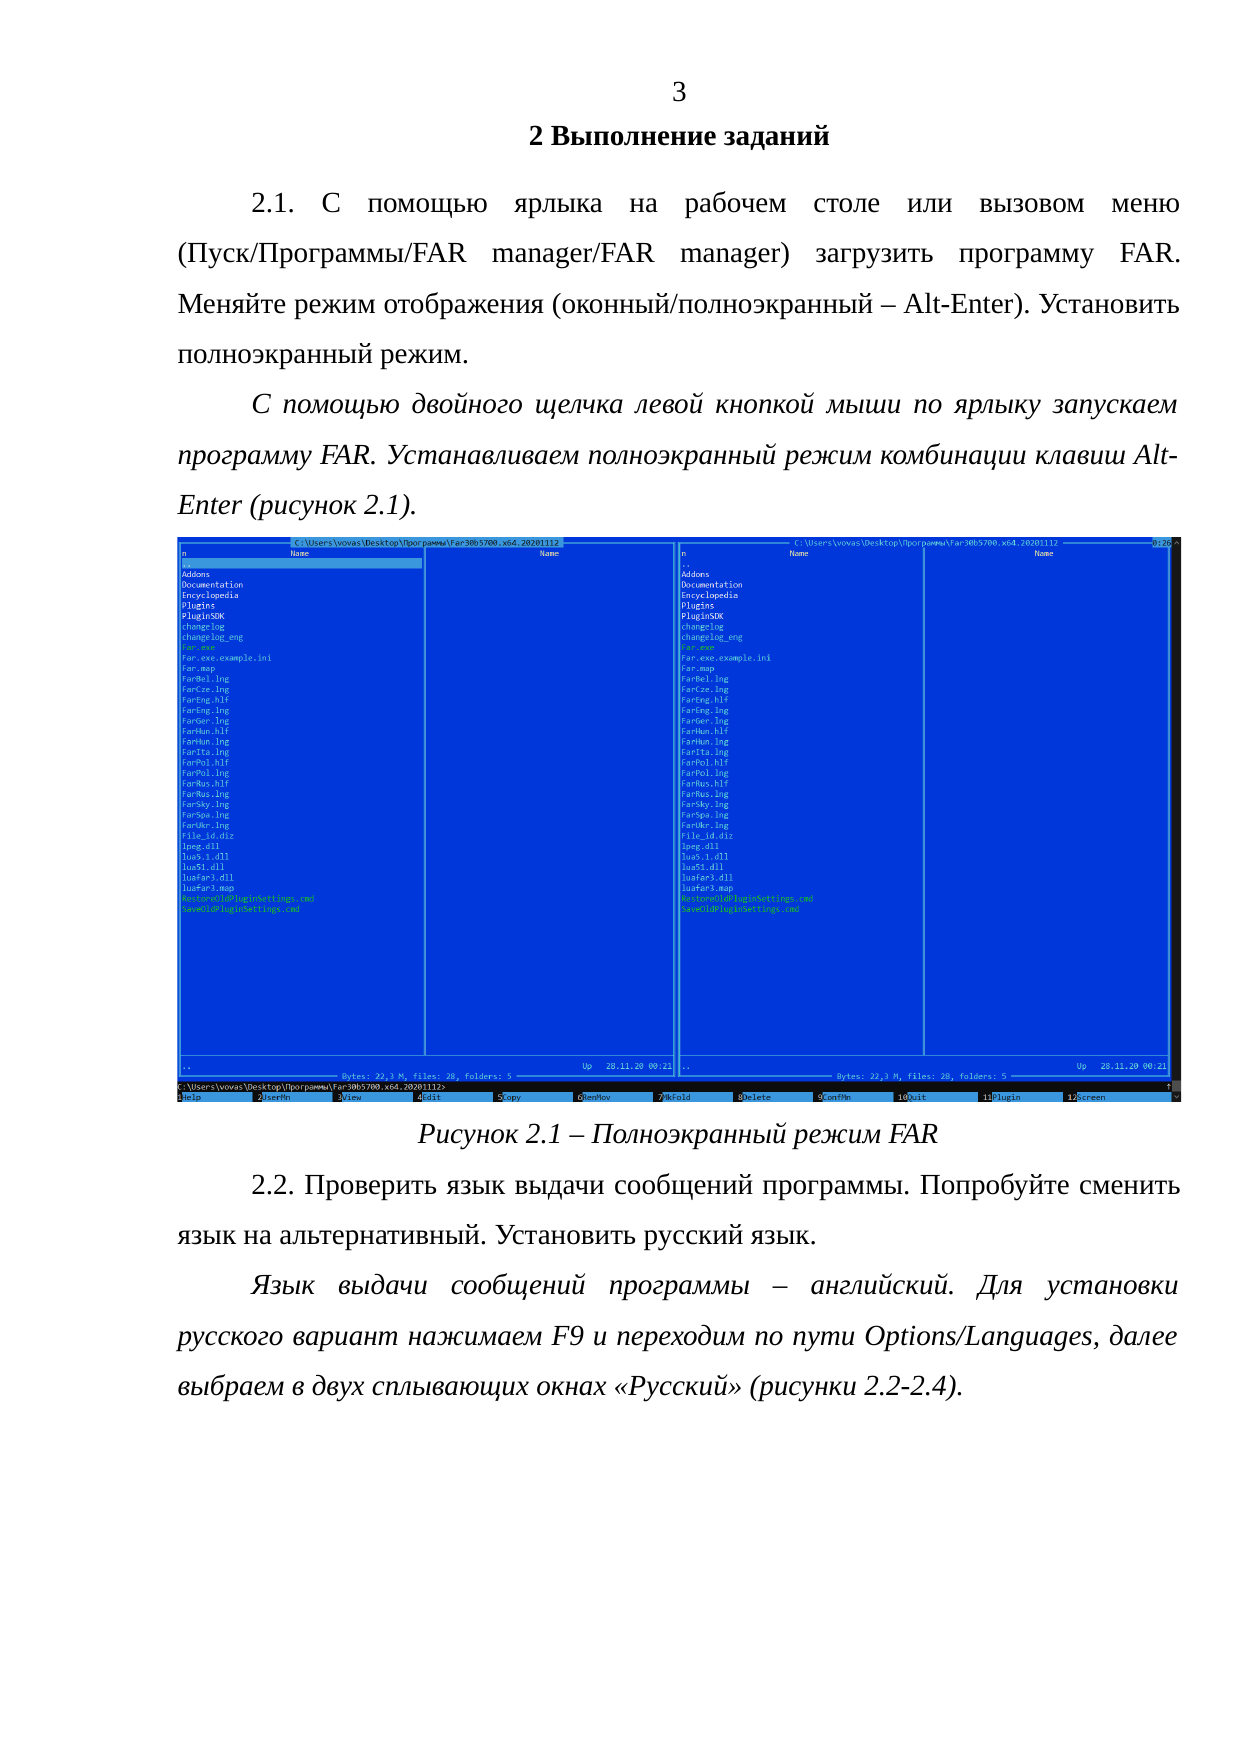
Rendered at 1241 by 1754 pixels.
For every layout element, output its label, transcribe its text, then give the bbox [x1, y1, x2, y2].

text Рисунок 2.1 – Полноэкранный режим FAR [177, 1116, 1181, 1150]
text Язык выдачи сообщений программы – английский. Для установки русского вариант нажимаем F9 и переходим по пути Options/Languages, далее выбраем в двух сплывающих окнах «Русский» (рисунки 2.2-2.4). [177, 1267, 1181, 1402]
subtitle 2 Выполнение заданий [177, 118, 1181, 152]
text С помощью двойного щелчка левой кнопкой мыши по ярлыку запускаем программу FAR. Устанавливаем полноэкранный режим комбинации клавиш Alt-Enter (рисунок 2.1). [177, 386, 1181, 521]
text 2.2. Проверить язык выдачи сообщений программы. Попробуйте сменить язык на альтернативный. Установить русский язык. [177, 1167, 1181, 1251]
text 2.1. С помощью ярлыка на рабочем столе или вызовом меню (Пуск/Программы/FAR manager/FAR manager) загрузить программу FAR. Меняйте режим отображения (оконный/полноэкранный – Alt-Enter). Установить полноэкранный режим. [177, 185, 1181, 370]
